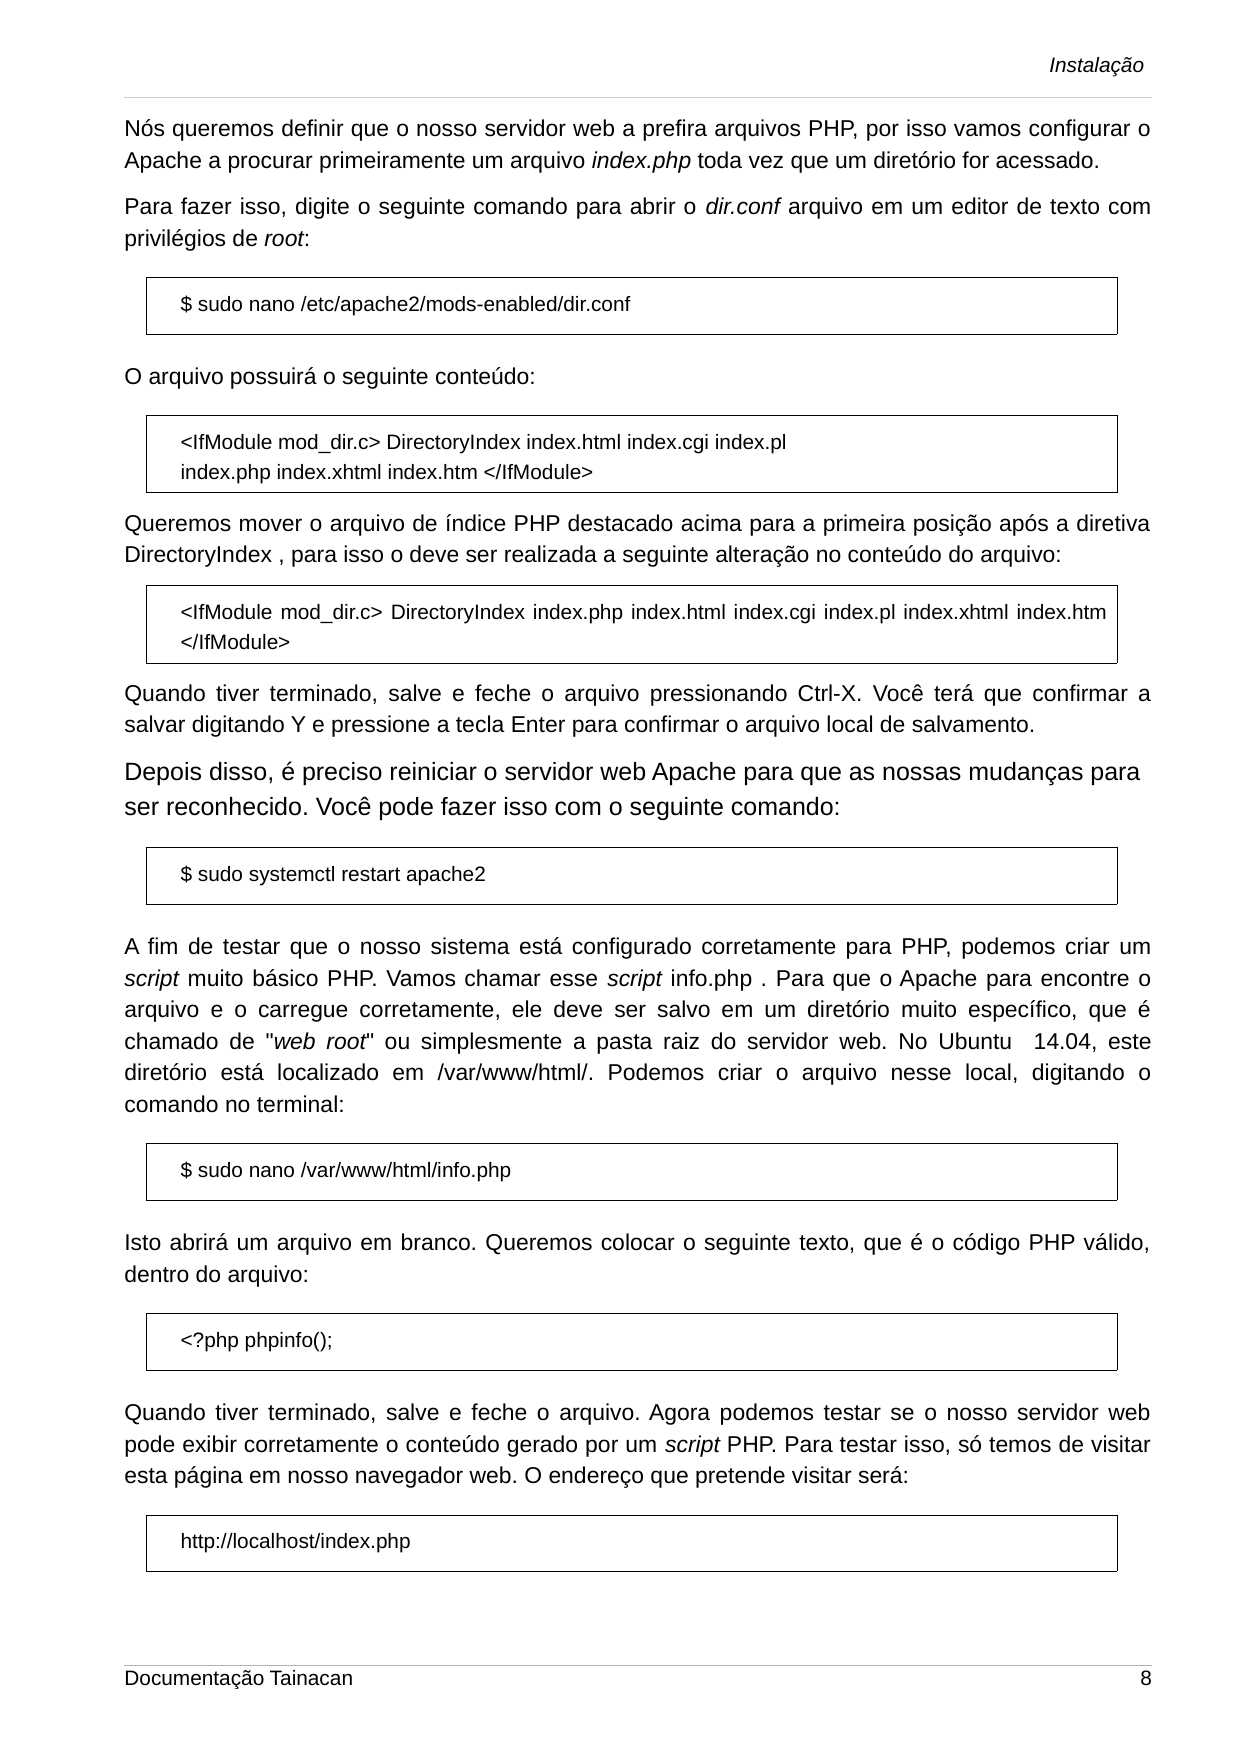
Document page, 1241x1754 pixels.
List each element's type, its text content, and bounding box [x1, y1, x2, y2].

list <?php phpinfo(); [155, 1322, 1108, 1352]
text Queremos mover o arquivo de índice PHP destacado acima para a primeira posição após a diretiva DirectoryIndex , para isso o deve ser realizada a seguinte alteração no conteúdo do arquivo: [124, 501, 1152, 567]
text O arquivo possuirá o seguinte conteúdo: [124, 363, 1152, 389]
list $ sudo systemctl restart apache2 [155, 856, 1108, 885]
text Quando tiver terminado, salve e feche o arquivo pressionando Ctrl-X. Você terá que confirmar a salvar digitando Y e pressione a tecla Enter para confirmar o arquivo local de salvamento. [124, 679, 1152, 737]
text Isto abrirá um arquivo em branco. Queremos colocar o seguinte texto, que é o código PHP válido, dentro do arquivo: [124, 1229, 1152, 1287]
list $ sudo nano /var/www/html/info.php [155, 1152, 1108, 1182]
list http://localhost/index.php [155, 1523, 1108, 1553]
text Depois disso, é preciso reiniciar o servidor web Apache para que as nossas mudanças para ser reconhecido. Você pode fazer isso com o seguinte comando: [124, 757, 1152, 820]
text Quando tiver terminado, salve e feche o arquivo. Agora podemos testar se o nosso servidor web pode exibir corretamente o conteúdo gerado por um script PHP. Para testar isso, só temos de visitar esta página em nosso navegador web. O endereço que pretende visitar será: [124, 1399, 1152, 1489]
list index.php index.xhtml index.htm </IfModule> [155, 454, 1108, 483]
text Nós queremos definir que o nosso servidor web a prefira arquivos PHP, por isso vamos configurar o Apache a procurar primeiramente um arquivo index.php toda vez que um diretório for acessado. [124, 115, 1152, 173]
list <IfModule mod_dir.c> DirectoryIndex index.php index.html index.cgi index.pl index.xhtml index.htm </IfModule> [155, 594, 1108, 654]
list $ sudo nano /etc/apache2/mods-enabled/dir.conf [155, 286, 1108, 315]
list <IfModule mod_dir.c> DirectoryIndex index.html index.cgi index.pl [155, 424, 1108, 454]
table_header Instalação [124, 47, 1152, 97]
text A fim de testar que o nosso sistema está configurado corretamente para PHP, podemos criar um script muito básico PHP. Vamos chamar esse script info.php . Para que o Apache para encontre o arquivo e o carregue corretamente, ele deve ser salvo em um diretório muito específico, que é chamado de "web root" ou simplesmente a pasta raiz do servidor web. No Ubuntu 14.04, este diretório está localizado em /var/www/html/. Podemos criar o arquivo nesse local, digitando o comando no terminal: [124, 933, 1152, 1117]
text Para fazer isso, digite o seguinte comando para abrir o dir.conf arquivo em um editor de texto com privilégios de root: [124, 193, 1152, 251]
